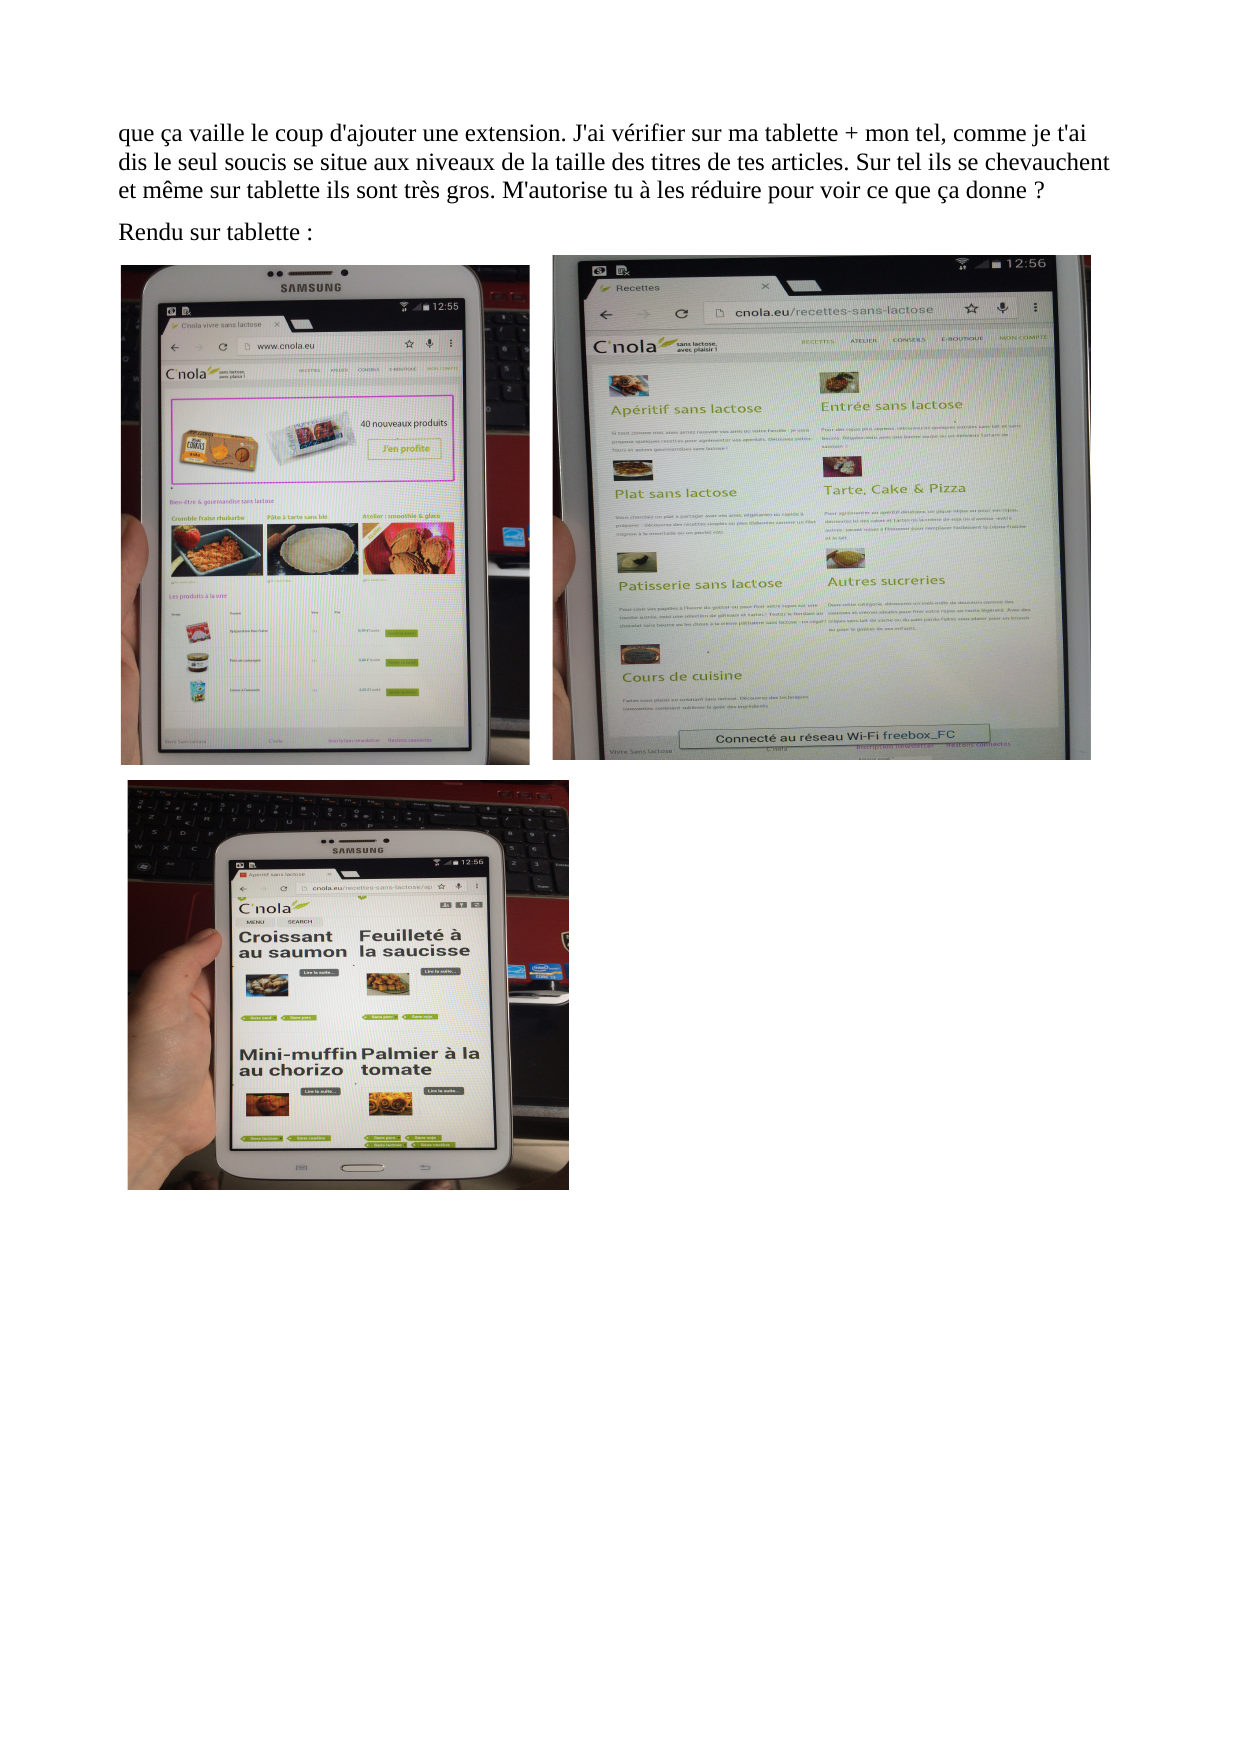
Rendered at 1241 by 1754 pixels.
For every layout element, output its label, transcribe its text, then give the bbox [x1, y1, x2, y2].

text Rendu sur tablette : [118, 217, 1122, 246]
picture [127, 780, 569, 1190]
text que ça vaille le coup d'ajouter une extension. J'ai vérifier sur ma tablette + mon tel, comme je t'ai dis le seul soucis se situe aux niveaux de la taille des titres de tes articles. Sur tel ils se chevauchent et même sur tablette ils sont très gros. M'autorise tu à les réduire pour voir ce que ça donne ? [118, 118, 1122, 204]
picture [552, 255, 1091, 760]
picture [120, 265, 530, 765]
